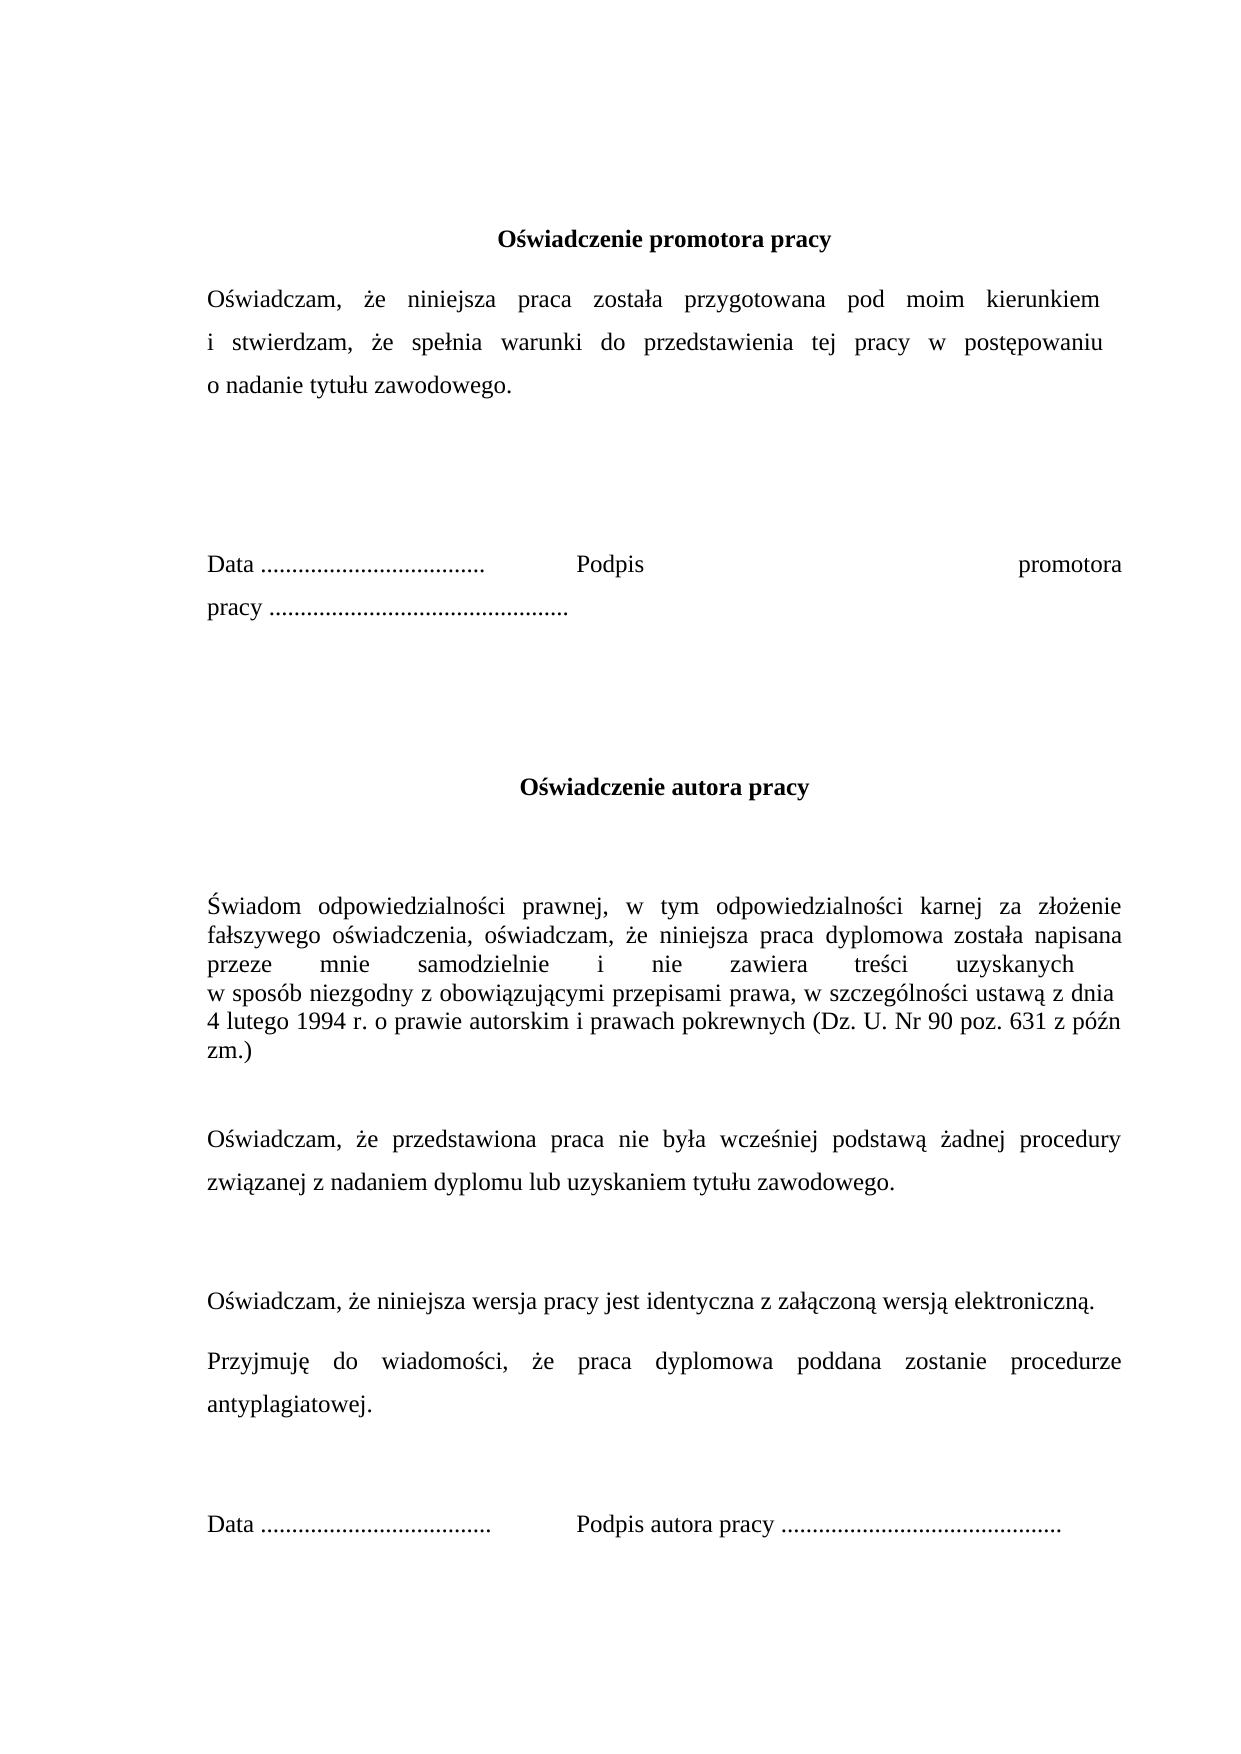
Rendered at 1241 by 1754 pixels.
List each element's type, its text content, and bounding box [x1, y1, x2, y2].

text Data .................................... Podpis promotora pracy ................................................ [207, 549, 1122, 621]
text Oświadczam, że niniejsza wersja pracy jest identyczna z załączoną wersją elektroniczną. [207, 1286, 1122, 1315]
text Data ..................................... Podpis autora pracy ............................................. [207, 1509, 1122, 1538]
text Oświadczenie promotora pracy [207, 224, 1122, 253]
text Oświadczam, że przedstawiona praca nie była wcześniej podstawą żadnej procedury związanej z nadaniem dyplomu lub uzyskaniem tytułu zawodowego. [207, 1124, 1122, 1196]
text Oświadczenie autora pracy [207, 772, 1122, 801]
text Przyjmuję do wiadomości, że praca dyplomowa poddana zostanie procedurze antyplagiatowej. [207, 1346, 1122, 1418]
text Oświadczam, że niniejsza praca została przygotowana pod moim kierunkiem i stwierdzam, że spełnia warunki do przedstawienia tej pracy w postępowaniu o nadanie tytułu zawodowego. [207, 284, 1122, 399]
text Świadom odpowiedzialności prawnej, w tym odpowiedzialności karnej za złożenie fałszywego oświadczenia, oświadczam, że niniejsza praca dyplomowa została napisana przeze mnie samodzielnie i nie zawiera treści uzyskanych w sposób niezgodny z obowiązującymi przepisami prawa, w szczególności ustawą z dnia 4 lutego 1994 r. o prawie autorskim i prawach pokrewnych (Dz. U. Nr 90 poz. 631 z późn zm.) [207, 891, 1122, 1064]
